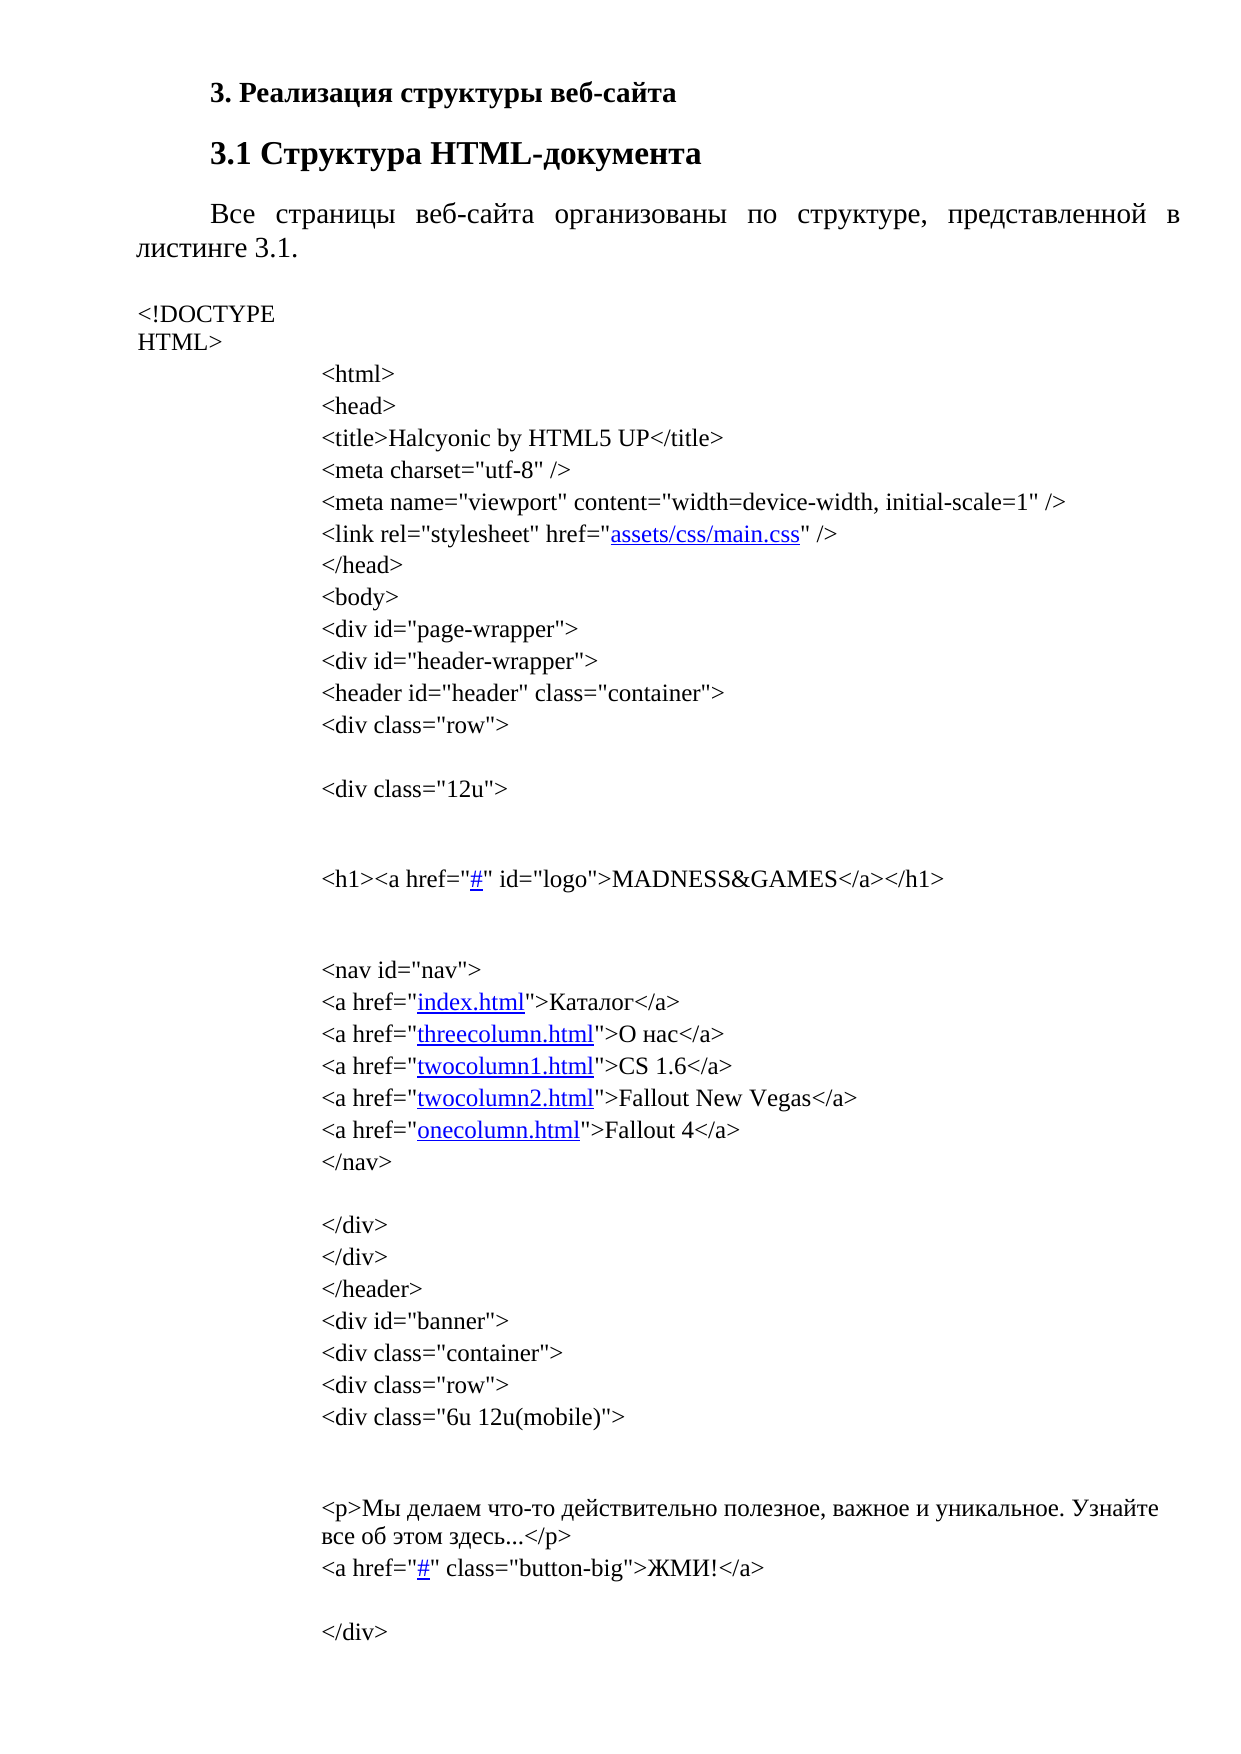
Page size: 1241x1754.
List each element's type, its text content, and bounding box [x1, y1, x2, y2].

table_cell <a href="twocolumn1.html">CS 1.6</a> [319, 1050, 1181, 1081]
table_cell [136, 453, 319, 485]
table_cell [319, 895, 1181, 927]
table_cell <a href="twocolumn2.html">Fallout New Vegas</a> [319, 1081, 1181, 1113]
table_cell [136, 549, 319, 581]
table_cell </div> [319, 1209, 1181, 1241]
table_header [319, 297, 1181, 358]
table_cell <div id="header-wrapper"> [319, 645, 1181, 676]
table_cell [136, 772, 319, 804]
table_cell [136, 581, 319, 613]
table_cell [136, 1432, 319, 1464]
table_cell [136, 676, 319, 708]
subtitle 3. Реализация структуры веб-сайта [136, 75, 1181, 108]
table_cell [136, 954, 319, 986]
table_cell </div> [319, 1616, 1181, 1647]
table_cell [136, 1491, 319, 1552]
table_cell <header id="header" class="container"> [319, 676, 1181, 708]
table_cell <div class="container"> [319, 1336, 1181, 1368]
table_cell </nav> [319, 1145, 1181, 1177]
table_cell [136, 1177, 319, 1209]
table_cell </div> [319, 1241, 1181, 1273]
table_cell [136, 358, 319, 389]
table_cell <p>Мы делаем что-то действительно полезное, важное и уникальное. Узнайте все об этом здесь...</p> [319, 1491, 1181, 1552]
table_cell [136, 1050, 319, 1081]
table_header <!DOCTYPE HTML> [136, 297, 319, 358]
table_cell [319, 1177, 1181, 1209]
table_cell [136, 1081, 319, 1113]
table_cell [136, 740, 319, 772]
table_cell [136, 517, 319, 549]
table_cell [136, 421, 319, 453]
table_cell [319, 1584, 1181, 1616]
table_cell [136, 1113, 319, 1145]
table_cell <div class="row"> [319, 708, 1181, 740]
table_cell <nav id="nav"> [319, 954, 1181, 986]
table_cell [136, 1336, 319, 1368]
table_cell <div id="banner"> [319, 1305, 1181, 1336]
table_cell [136, 1241, 319, 1273]
subtitle 3.1 Структура HTML-документа [136, 133, 1181, 172]
table_cell [136, 645, 319, 676]
text Все страницы веб-сайта организованы по структуре, представленной в листинге 3.1. [136, 196, 1181, 263]
table_cell <a href="onecolumn.html">Fallout 4</a> [319, 1113, 1181, 1145]
table_cell [136, 1464, 319, 1491]
table_cell <link rel="stylesheet" href="assets/css/main.css" /> [319, 517, 1181, 549]
table_cell [319, 836, 1181, 863]
table_cell <h1><a href="#" id="logo">MADNESS&GAMES</a></h1> [319, 863, 1181, 895]
table_cell [136, 1400, 319, 1432]
table_cell [136, 1584, 319, 1616]
table_cell [136, 927, 319, 954]
table_cell [136, 485, 319, 517]
table_cell [136, 1273, 319, 1304]
table_cell <html> [319, 358, 1181, 389]
table_cell [136, 1616, 319, 1647]
table_cell [136, 1145, 319, 1177]
table_cell <div class="row"> [319, 1368, 1181, 1400]
table_cell [136, 1209, 319, 1241]
table_cell [136, 1305, 319, 1336]
table_cell <div class="12u"> [319, 772, 1181, 804]
table_cell <div class="6u 12u(mobile)"> [319, 1400, 1181, 1432]
table_cell [136, 613, 319, 644]
table_cell <head> [319, 390, 1181, 421]
table_cell [136, 895, 319, 927]
table_cell [136, 804, 319, 836]
table_cell <a href="threecolumn.html">О нас</a> [319, 1018, 1181, 1049]
table_cell [319, 804, 1181, 836]
table_cell [136, 1552, 319, 1584]
table_cell [136, 708, 319, 740]
table_cell [136, 390, 319, 421]
table_cell [319, 1464, 1181, 1491]
table_cell <a href="#" class="button-big">ЖМИ!</a> [319, 1552, 1181, 1584]
table_cell [319, 927, 1181, 954]
table_cell <meta charset="utf-8" /> [319, 453, 1181, 485]
table_cell [136, 1368, 319, 1400]
table_cell [136, 986, 319, 1018]
table_cell </head> [319, 549, 1181, 581]
table_cell <div id="page-wrapper"> [319, 613, 1181, 644]
table_cell <body> [319, 581, 1181, 613]
table_cell <a href="index.html">Каталог</a> [319, 986, 1181, 1018]
table_cell [136, 1018, 319, 1049]
table_cell [319, 740, 1181, 772]
table_cell [319, 1432, 1181, 1464]
table_cell [136, 863, 319, 895]
table_cell [136, 836, 319, 863]
table_cell </header> [319, 1273, 1181, 1304]
table_cell <title>Halcyonic by HTML5 UP</title> [319, 421, 1181, 453]
table_cell <meta name="viewport" content="width=device-width, initial-scale=1" /> [319, 485, 1181, 517]
